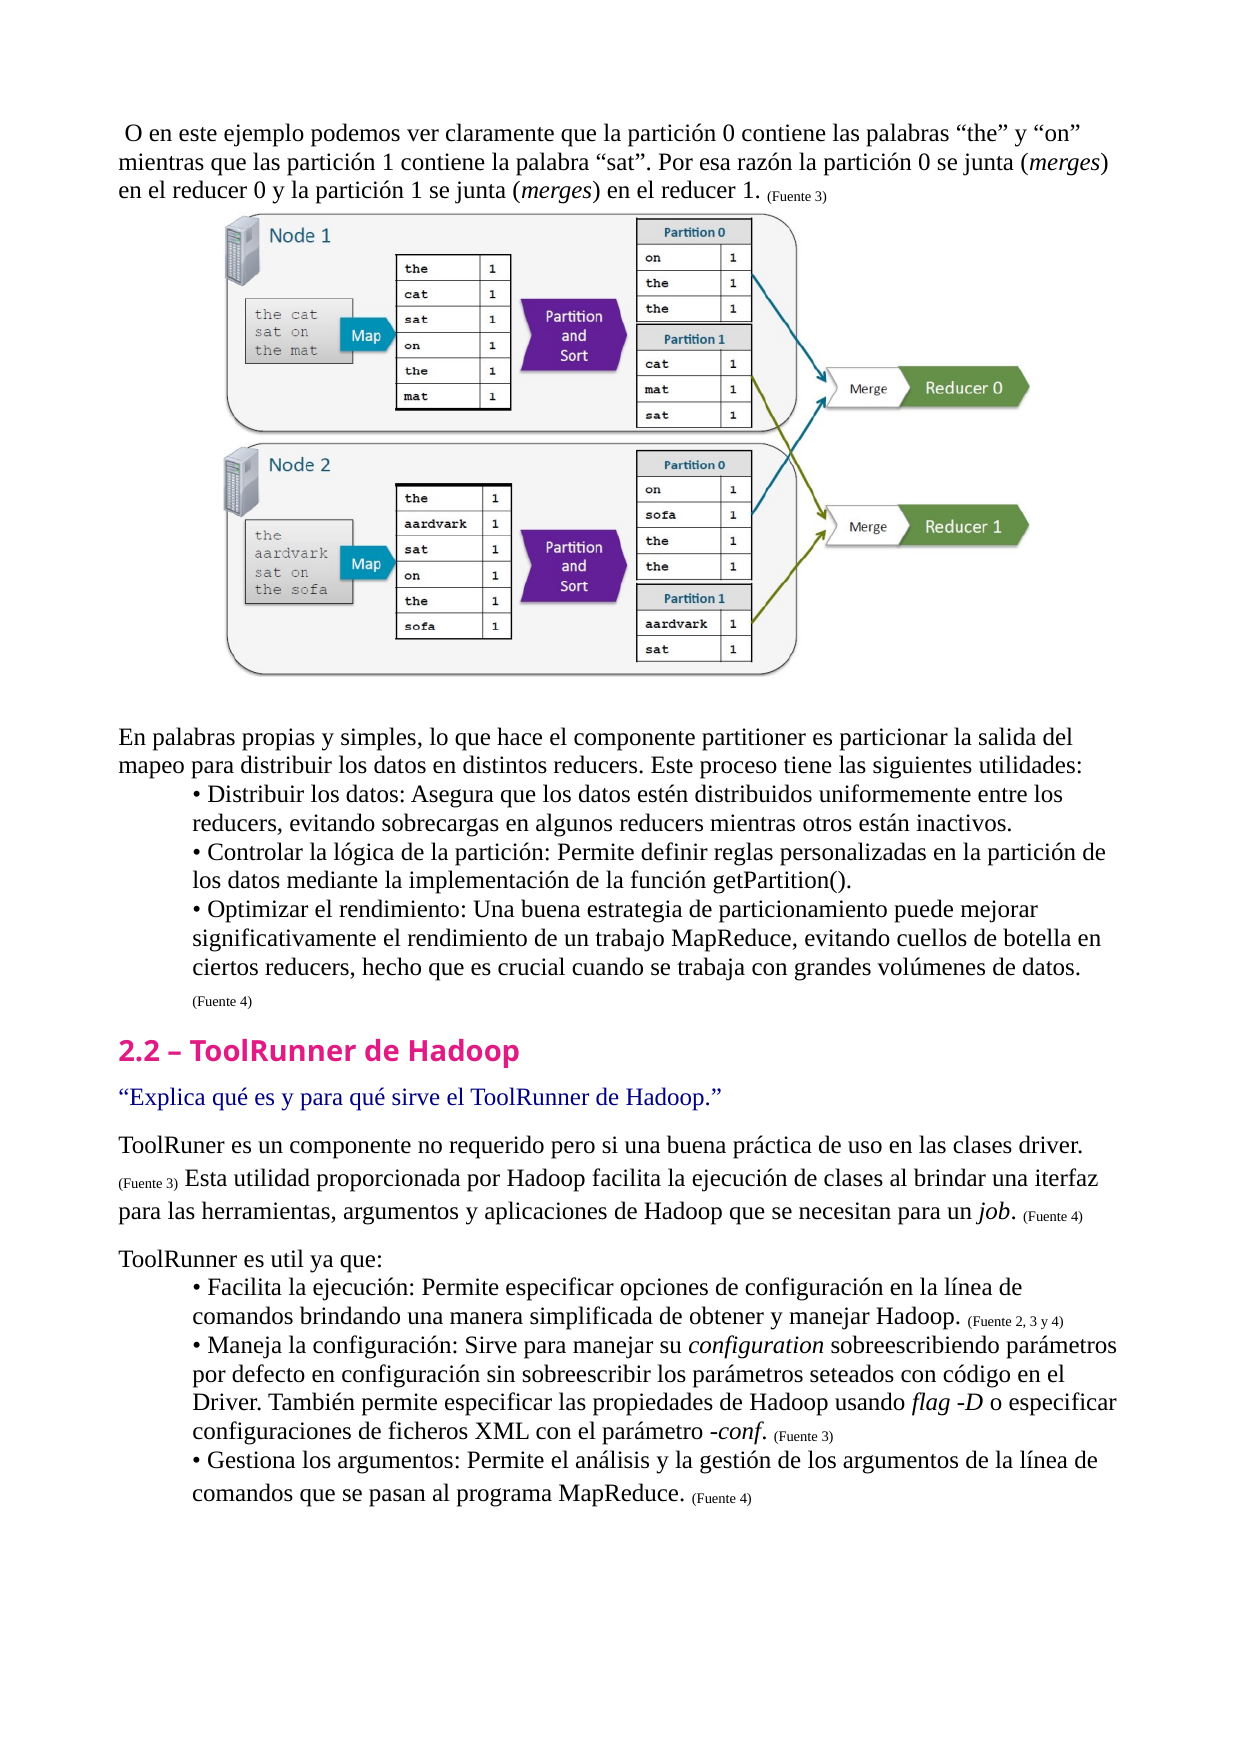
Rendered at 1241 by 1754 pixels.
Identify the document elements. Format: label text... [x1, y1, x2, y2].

text • Facilita la ejecución: Permite especificar opciones de configuración en la línea de comandos brindando una manera simplificada de obtener y manejar Hadoop. (Fuente 2, 3 y 4) [192, 1272, 1122, 1330]
text “Explica qué es y para qué sirve el ToolRunner de Hadoop.” [118, 1082, 1122, 1111]
text • Distribuir los datos: Asegura que los datos estén distribuidos uniformemente entre los reducers, evitando sobrecargas en algunos reducers mientras otros están inactivos. [192, 779, 1122, 837]
list • Gestiona los argumentos: Permite el análisis y la gestión de los argumentos de la línea de comandos que se pasan al programa MapReduce. (Fuente 4) [162, 1445, 1122, 1507]
text • Optimizar el rendimiento: Una buena estrategia de particionamiento puede mejorar significativamente el rendimiento de un trabajo MapReduce, evitando cuellos de botella en ciertos reducers, hecho que es crucial cuando se trabaja con grandes volúmenes de datos. (Fuente 4) [192, 894, 1122, 1009]
text • Controlar la lógica de la partición: Permite definir reglas personalizadas en la partición de los datos mediante la implementación de la función getPartition(). [192, 837, 1122, 894]
text • Maneja la configuración: Sirve para manejar su configuration sobreescribiendo parámetros por defecto en configuración sin sobreescribir los parámetros seteados con código en el Driver. También permite especificar las propiedades de Hadoop usando flag -D o especificar configuraciones de ficheros XML con el parámetro -conf. (Fuente 3) [192, 1330, 1122, 1445]
text ToolRuner es un componente no requerido pero si una buena práctica de uso en las clases driver. (Fuente 3) Esta utilidad proporcionada por Hadoop facilita la ejecución de clases al brindar una iterfaz para las herramientas, argumentos y aplicaciones de Hadoop que se necesitan para un job. (Fuente 4) [118, 1130, 1122, 1225]
text En palabras propias y simples, lo que hace el componente partitioner es particionar la salida del mapeo para distribuir los datos en distintos reducers. Este proceso tiene las siguientes utilidades: [118, 722, 1122, 779]
text O en este ejemplo podemos ver claramente que la partición 0 contiene las palabras “the” y “on” mientras que las partición 1 contiene la palabra “sat”. Por esa razón la partición 0 se junta (merges) en el reducer 0 y la partición 1 se junta (merges) en el reducer 1. (Fuente 3) [118, 118, 1122, 204]
picture [210, 204, 1030, 677]
subtitle 2.2 – ToolRunner de Hadoop [118, 1030, 1122, 1070]
text ToolRunner es util ya que: [118, 1244, 1122, 1272]
